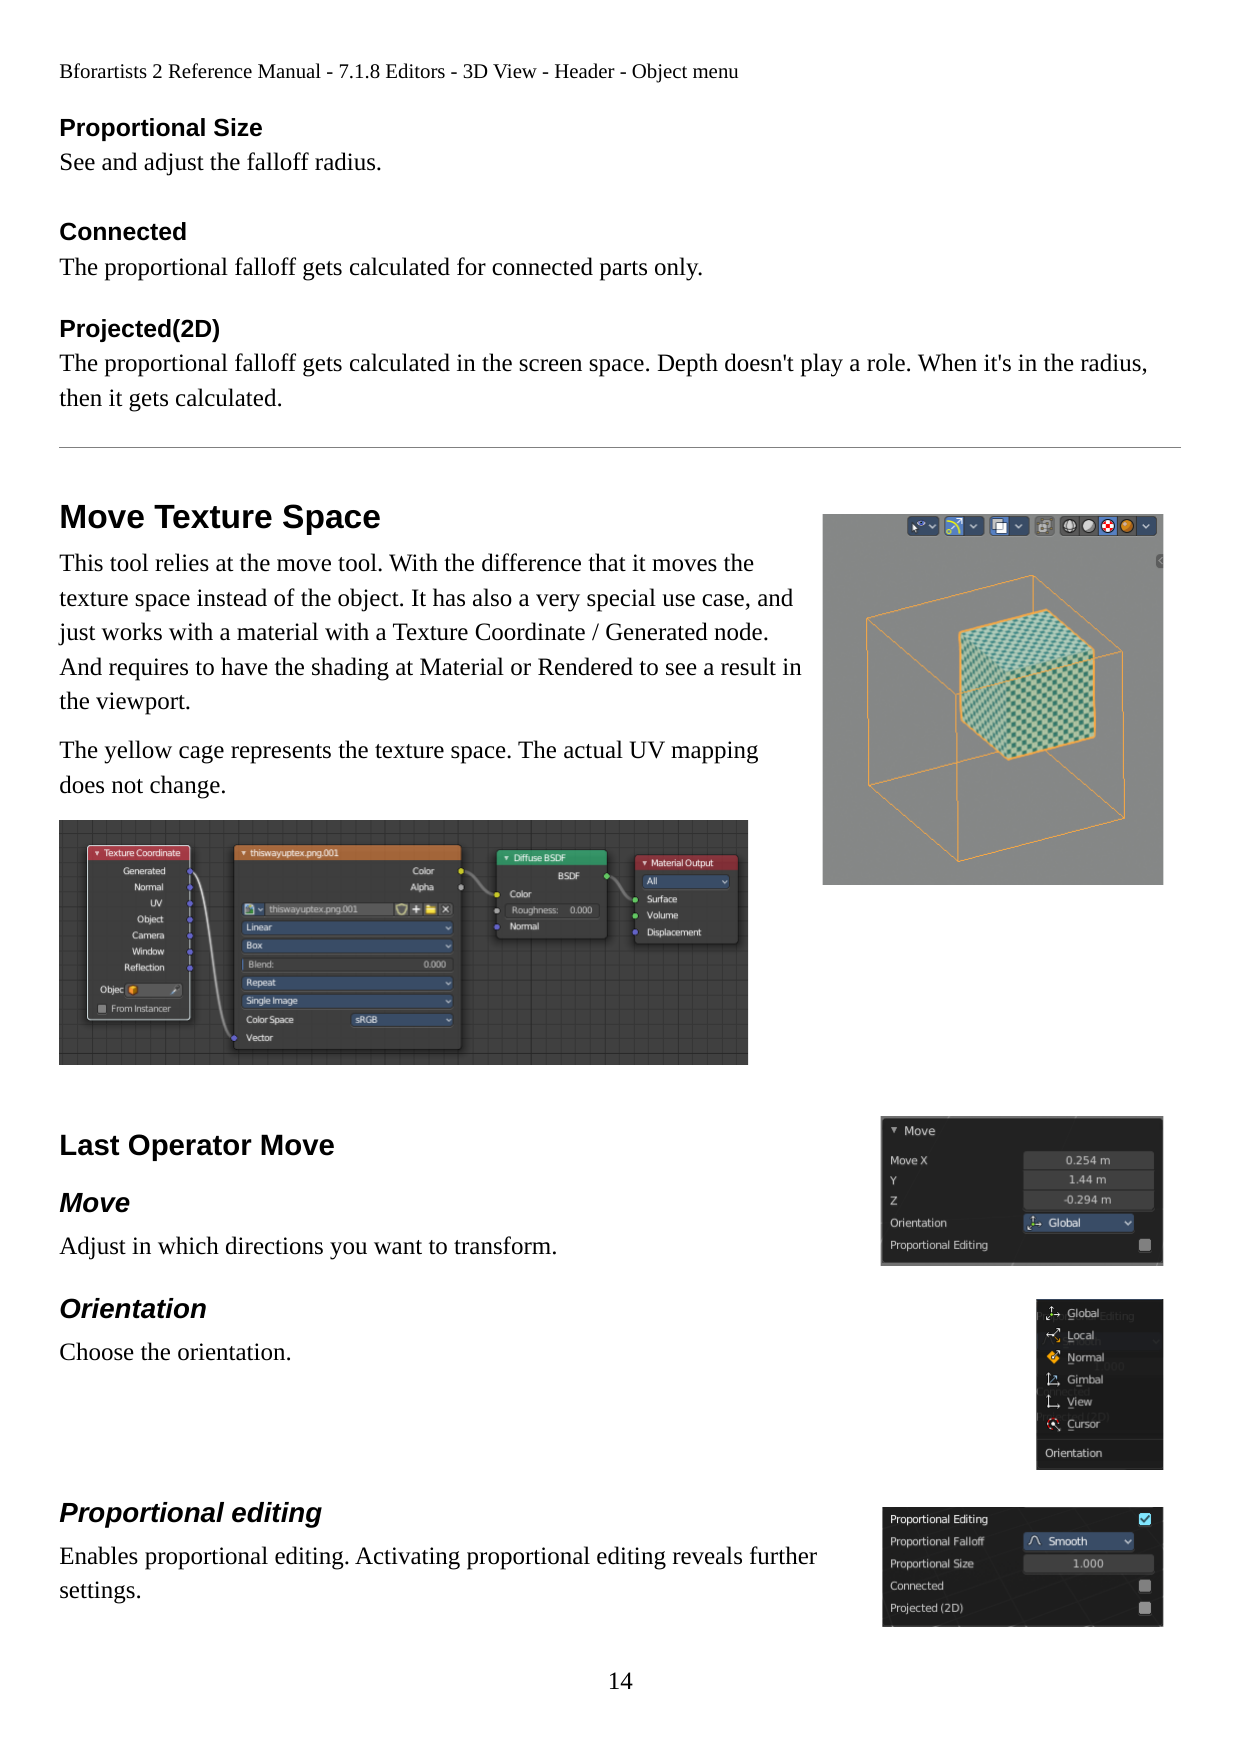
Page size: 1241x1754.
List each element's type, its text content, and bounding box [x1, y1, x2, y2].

text Adjust in which directions you want to transform. [59, 1231, 880, 1259]
picture [880, 1116, 1164, 1266]
picture [822, 514, 1164, 885]
text The proportional falloff gets calculated for connected parts only. [59, 252, 1181, 281]
subtitle Proportional editing [59, 1496, 1181, 1528]
subtitle Last Operator Move [59, 1128, 880, 1161]
subtitle Move Texture Space [59, 497, 1181, 536]
subtitle Connected [59, 217, 1181, 246]
subtitle [1164, 1186, 1181, 1218]
subtitle Orientation [59, 1292, 1181, 1324]
text [1164, 1337, 1181, 1366]
picture [59, 820, 749, 1065]
picture [1036, 1299, 1164, 1470]
text The yellow cage represents the texture space. The actual UV mapping does not change. [59, 735, 822, 798]
text This tool relies at the move tool. With the difference that it moves the texture space instead of the object. It has also a very special use case, and just works with a material with a Texture Coordinate / Generated node. And requires to have the shading at Material or Rendered to see a result in the viewport. [59, 548, 822, 715]
text Enables proportional editing. Activating proportional editing reveals further settings. [59, 1541, 882, 1604]
subtitle Proportional Size [59, 113, 1181, 141]
text Choose the orientation. [59, 1337, 1036, 1366]
subtitle [1164, 1128, 1181, 1161]
text The proportional falloff gets calculated in the screen space. Depth doesn't play a role. When it's in the radius, then it gets calculated. [59, 348, 1181, 412]
subtitle Projected(2D) [59, 314, 1181, 342]
picture [882, 1507, 1164, 1627]
subtitle Move [59, 1186, 880, 1218]
text See and adjust the falloff radius. [59, 147, 1181, 176]
